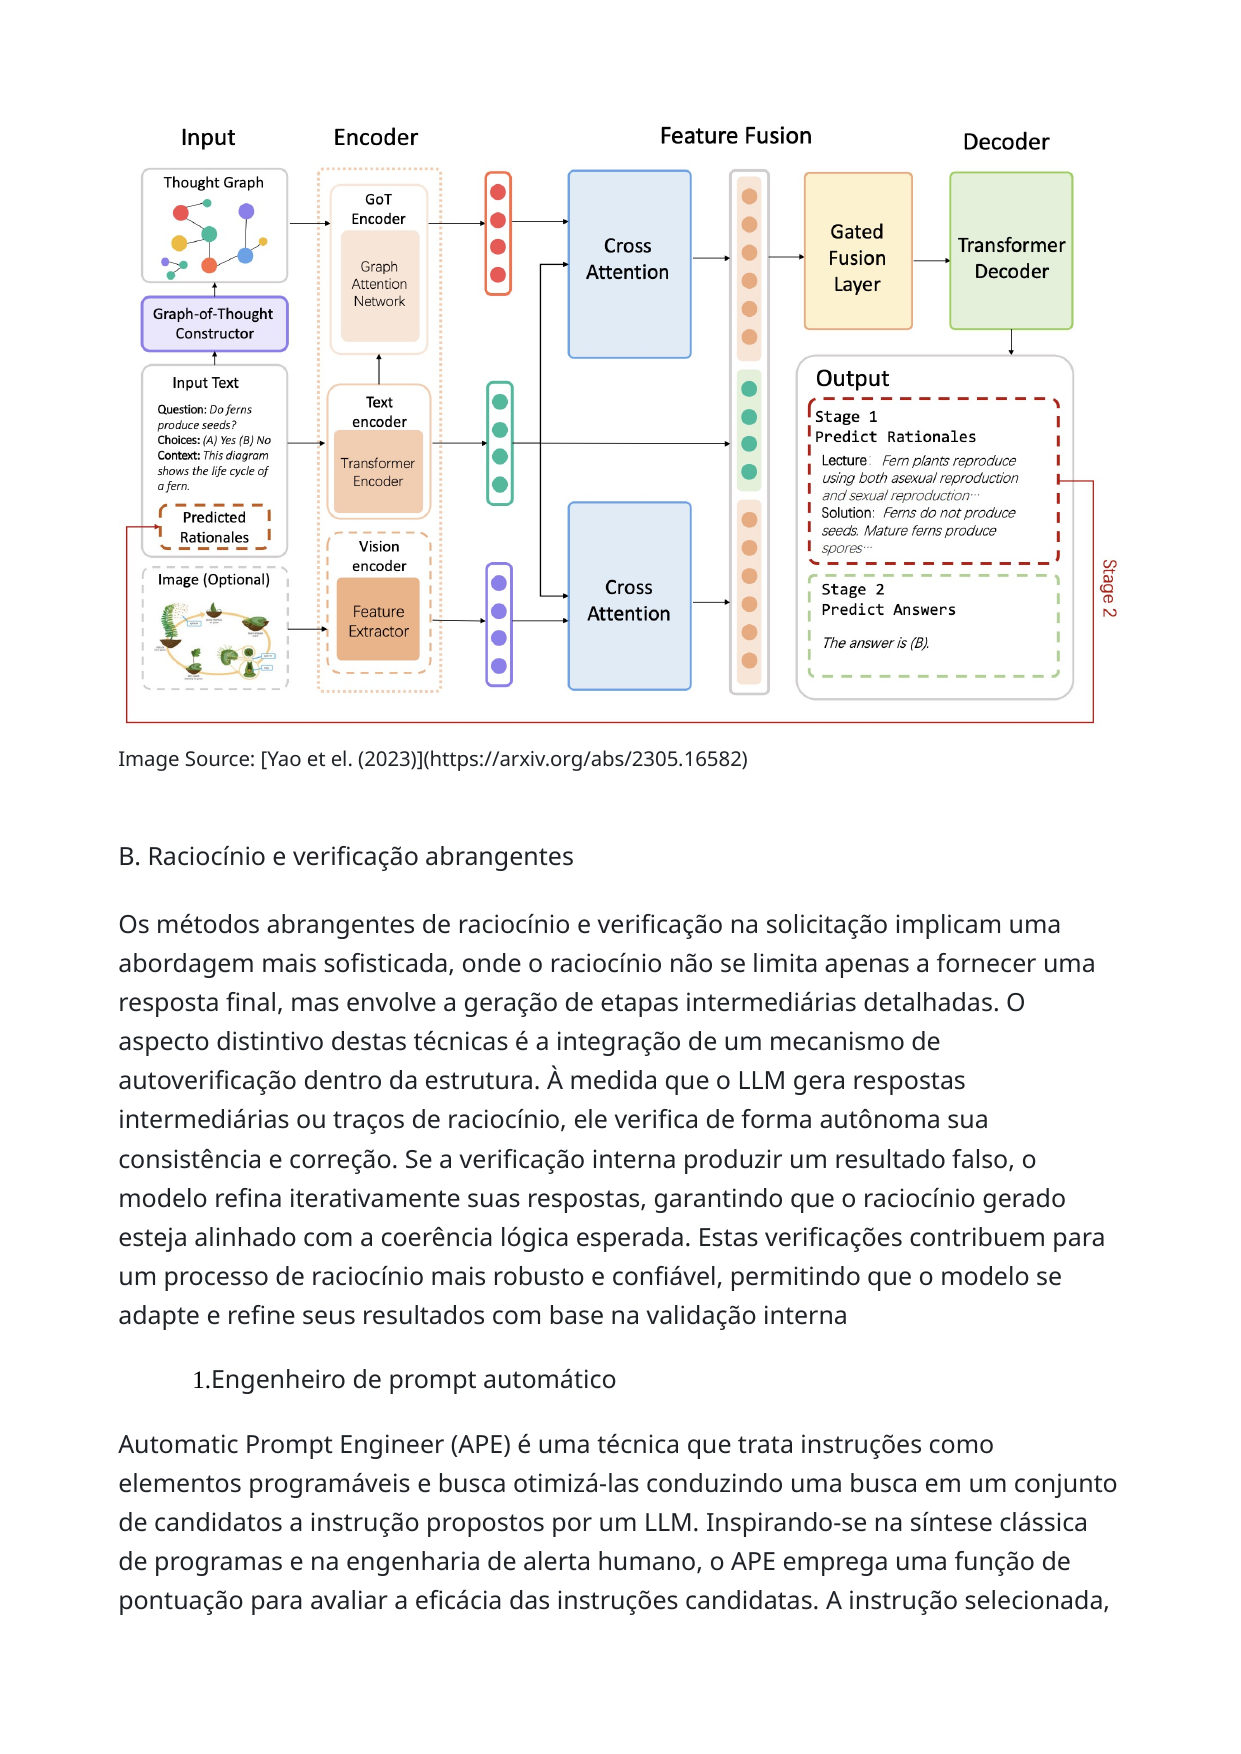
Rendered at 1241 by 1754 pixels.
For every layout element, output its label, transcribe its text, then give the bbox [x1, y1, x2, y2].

text Automatic Prompt Engineer (APE) é uma técnica que trata instruções como elementos programáveis ​​e busca otimizá-las conduzindo uma busca em um conjunto de candidatos a instrução propostos por um LLM. Inspirando-se na síntese clássica de programas e na engenharia de alerta humano, o APE emprega uma função de pontuação para avaliar a eficácia das instruções candidatas. A instrução selecionada, [118, 1426, 1122, 1617]
subtitle B. Raciocínio e verificação abrangentes [118, 839, 1122, 873]
picture [118, 118, 1124, 733]
text Image Source: [Yao et el. (2023)](https://arxiv.org/abs/2305.16582) [118, 733, 1122, 772]
text Os métodos abrangentes de raciocínio e verificação na solicitação implicam uma abordagem mais sofisticada, onde o raciocínio não se limita apenas a fornecer uma resposta final, mas envolve a geração de etapas intermediárias detalhadas. O aspecto distintivo destas técnicas é a integração de um mecanismo de autoverificação dentro da estrutura. À medida que o LLM gera respostas intermediárias ou traços de raciocínio, ele verifica de forma autônoma sua consistência e correção. Se a verificação interna produzir um resultado falso, o modelo refina iterativamente suas respostas, garantindo que o raciocínio gerado esteja alinhado com a coerência lógica esperada. Estas verificações contribuem para um processo de raciocínio mais robusto e confiável, permitindo que o modelo se adapte e refine seus resultados com base na validação interna [118, 906, 1122, 1332]
list Engenheiro de prompt automático [118, 1362, 1122, 1396]
